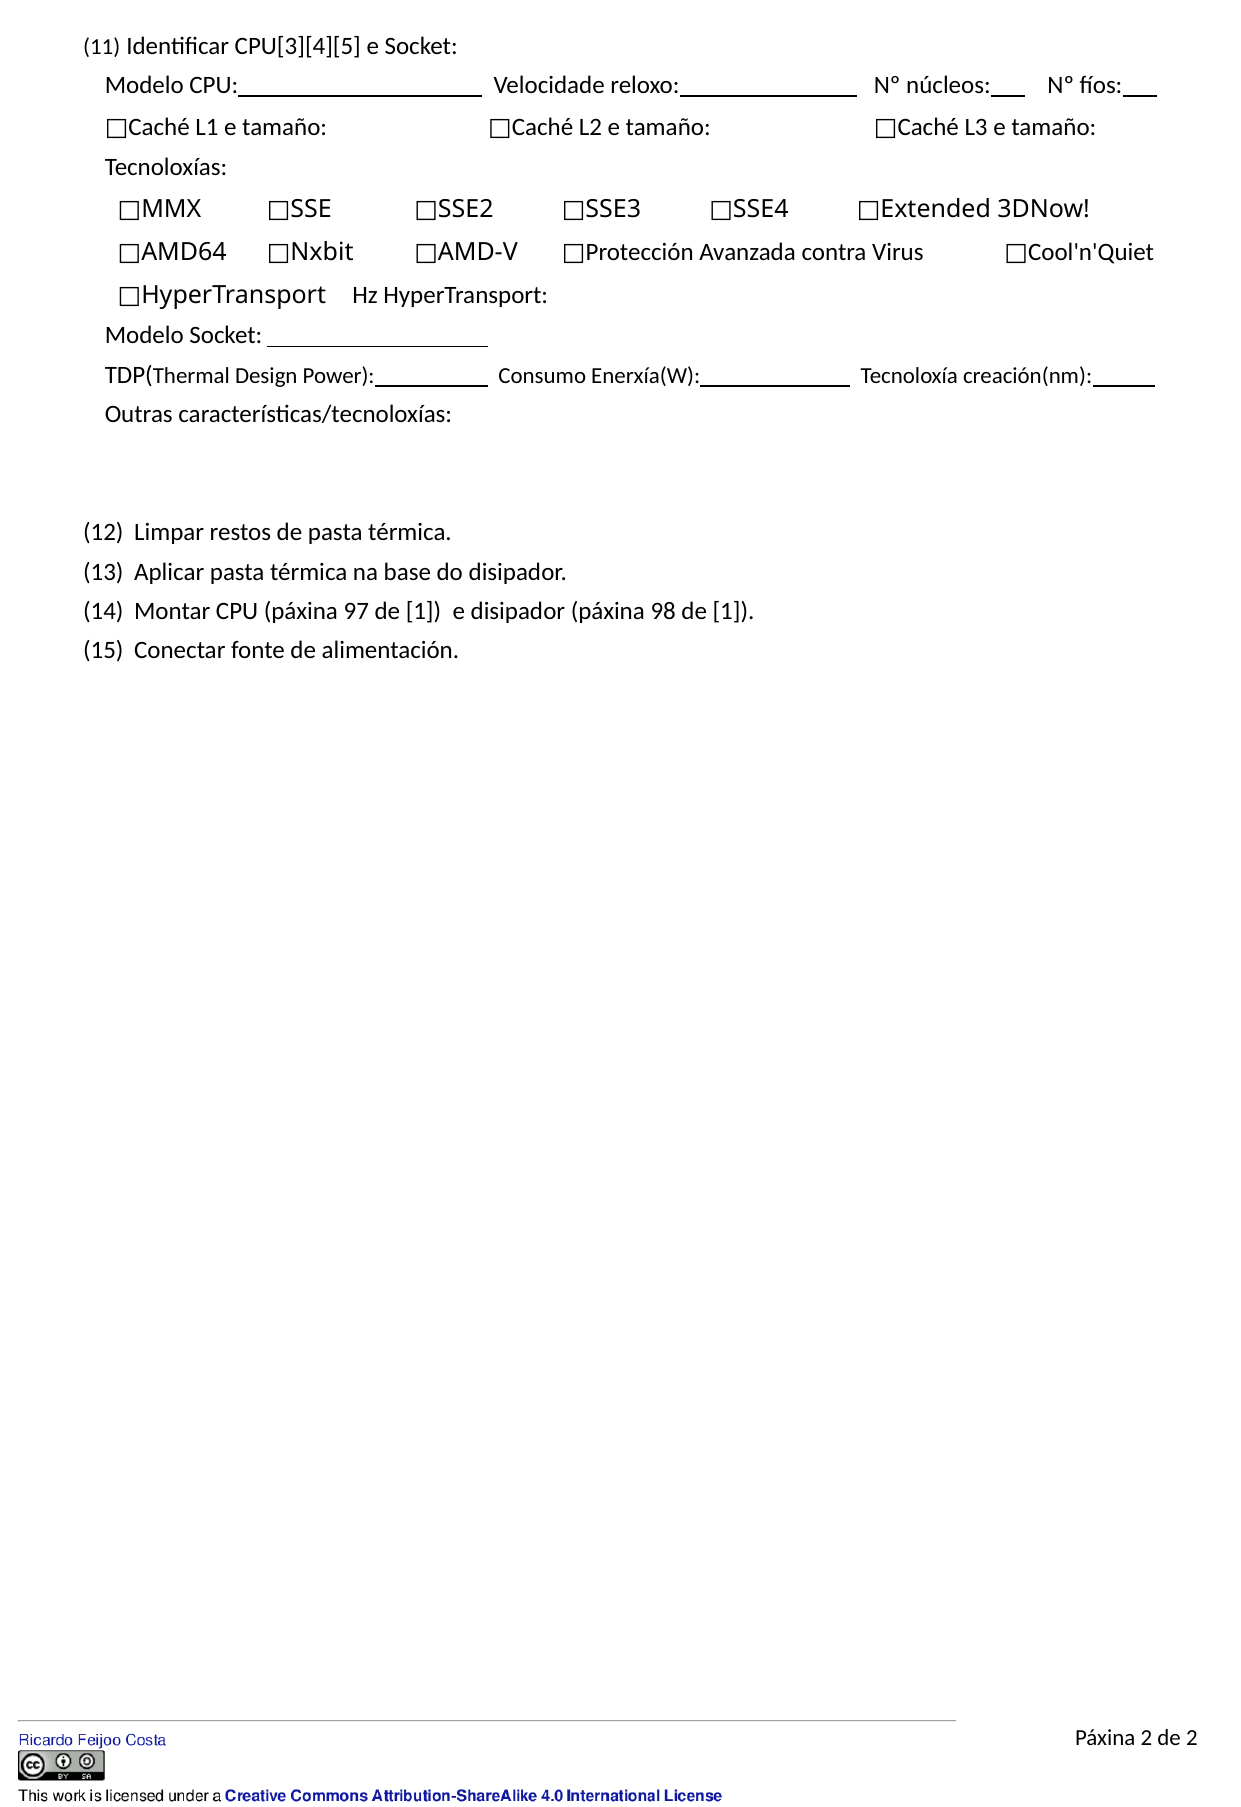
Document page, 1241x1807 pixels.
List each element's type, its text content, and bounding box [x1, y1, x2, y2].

list Modelo CPU: Velocidade reloxo: Nº núcleos: Nº fíos: [104, 69, 1197, 100]
list □MMX □SSE □SSE2 □SSE3 □SSE4 □Extended 3DNow! [104, 191, 1197, 225]
list Modelo Socket: [104, 320, 1197, 350]
list □AMD64 □Nxbit □AMD-V □Protección Avanzada contra Virus □Cool'n'Quiet [104, 234, 1197, 268]
list Montar CPU (páxina 97 de [1]) e disipador (páxina 98 de [1]). [83, 595, 1197, 626]
list Identificar CPU[3][4][5] e Socket: [83, 30, 1197, 60]
list TDP(Thermal Design Power): Consumo Enerxía(W): Tecnoloxía creación(nm): [104, 359, 1197, 389]
list □HyperTransport Hz HyperTransport: [104, 277, 1197, 311]
list □Caché L1 e tamaño: □Caché L2 e tamaño: □Caché L3 e tamaño: [104, 109, 1197, 143]
list Tecnoloxías: [104, 152, 1197, 182]
list Conectar fonte de alimentación. [83, 635, 1197, 665]
list Aplicar pasta térmica na base do disipador. [83, 556, 1197, 586]
list Outras características/tecnoloxías: [104, 398, 1197, 429]
list Limpar restos de pasta térmica. [83, 517, 1197, 547]
picture [8, 1715, 957, 1806]
